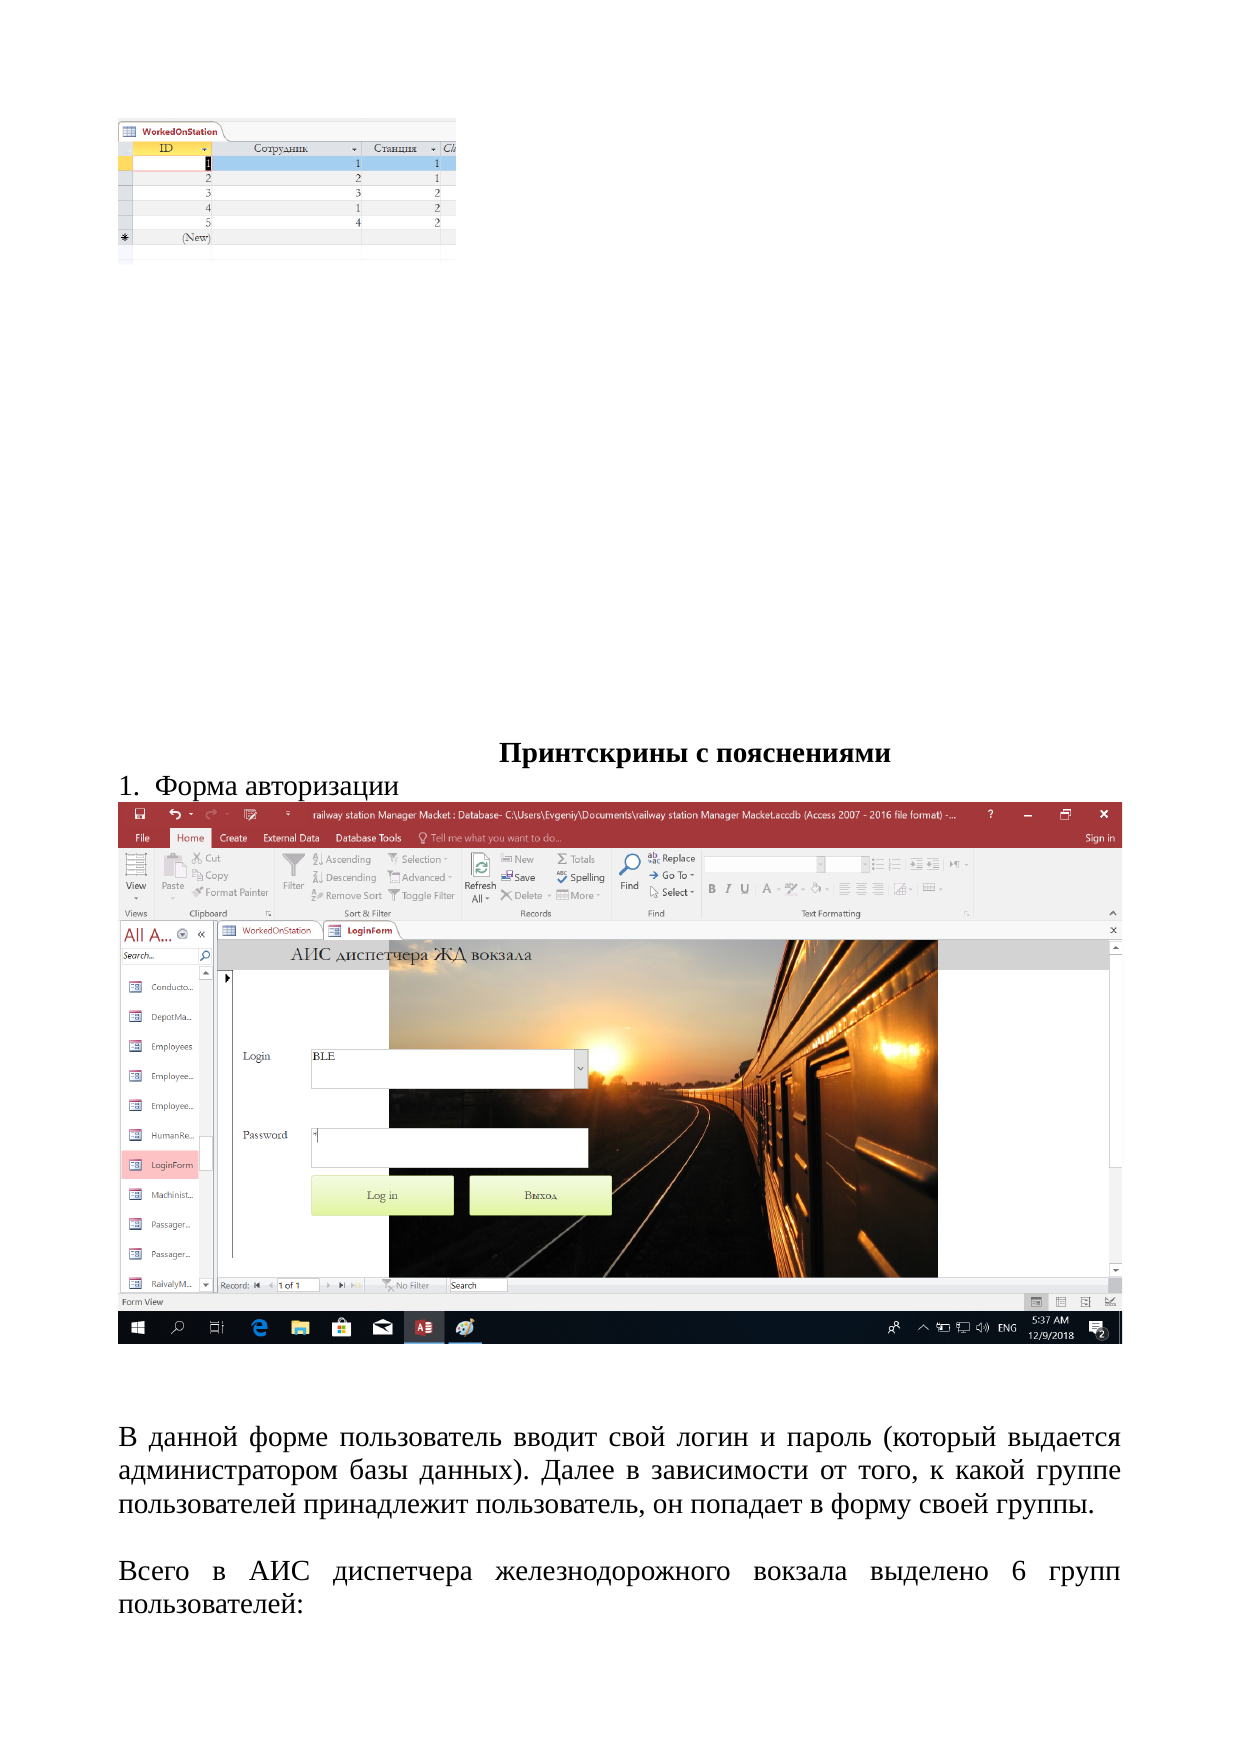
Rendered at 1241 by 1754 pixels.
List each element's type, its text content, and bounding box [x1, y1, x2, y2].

text Всего в АИС диспетчера железнодорожного вокзала выделено 6 групп пользователей: [118, 1553, 1122, 1620]
text Принтскрины с пояснениями [118, 735, 1122, 768]
text В данной форме пользователь вводит свой логин и пароль (который выдается администратором базы данных). Далее в зависимости от того, к какой группе пользователей принадлежит пользователь, он попадает в форму своей группы. [118, 1419, 1122, 1519]
picture [118, 802, 1123, 1419]
picture [118, 118, 1123, 735]
text 1. Форма авторизации [118, 768, 1122, 802]
